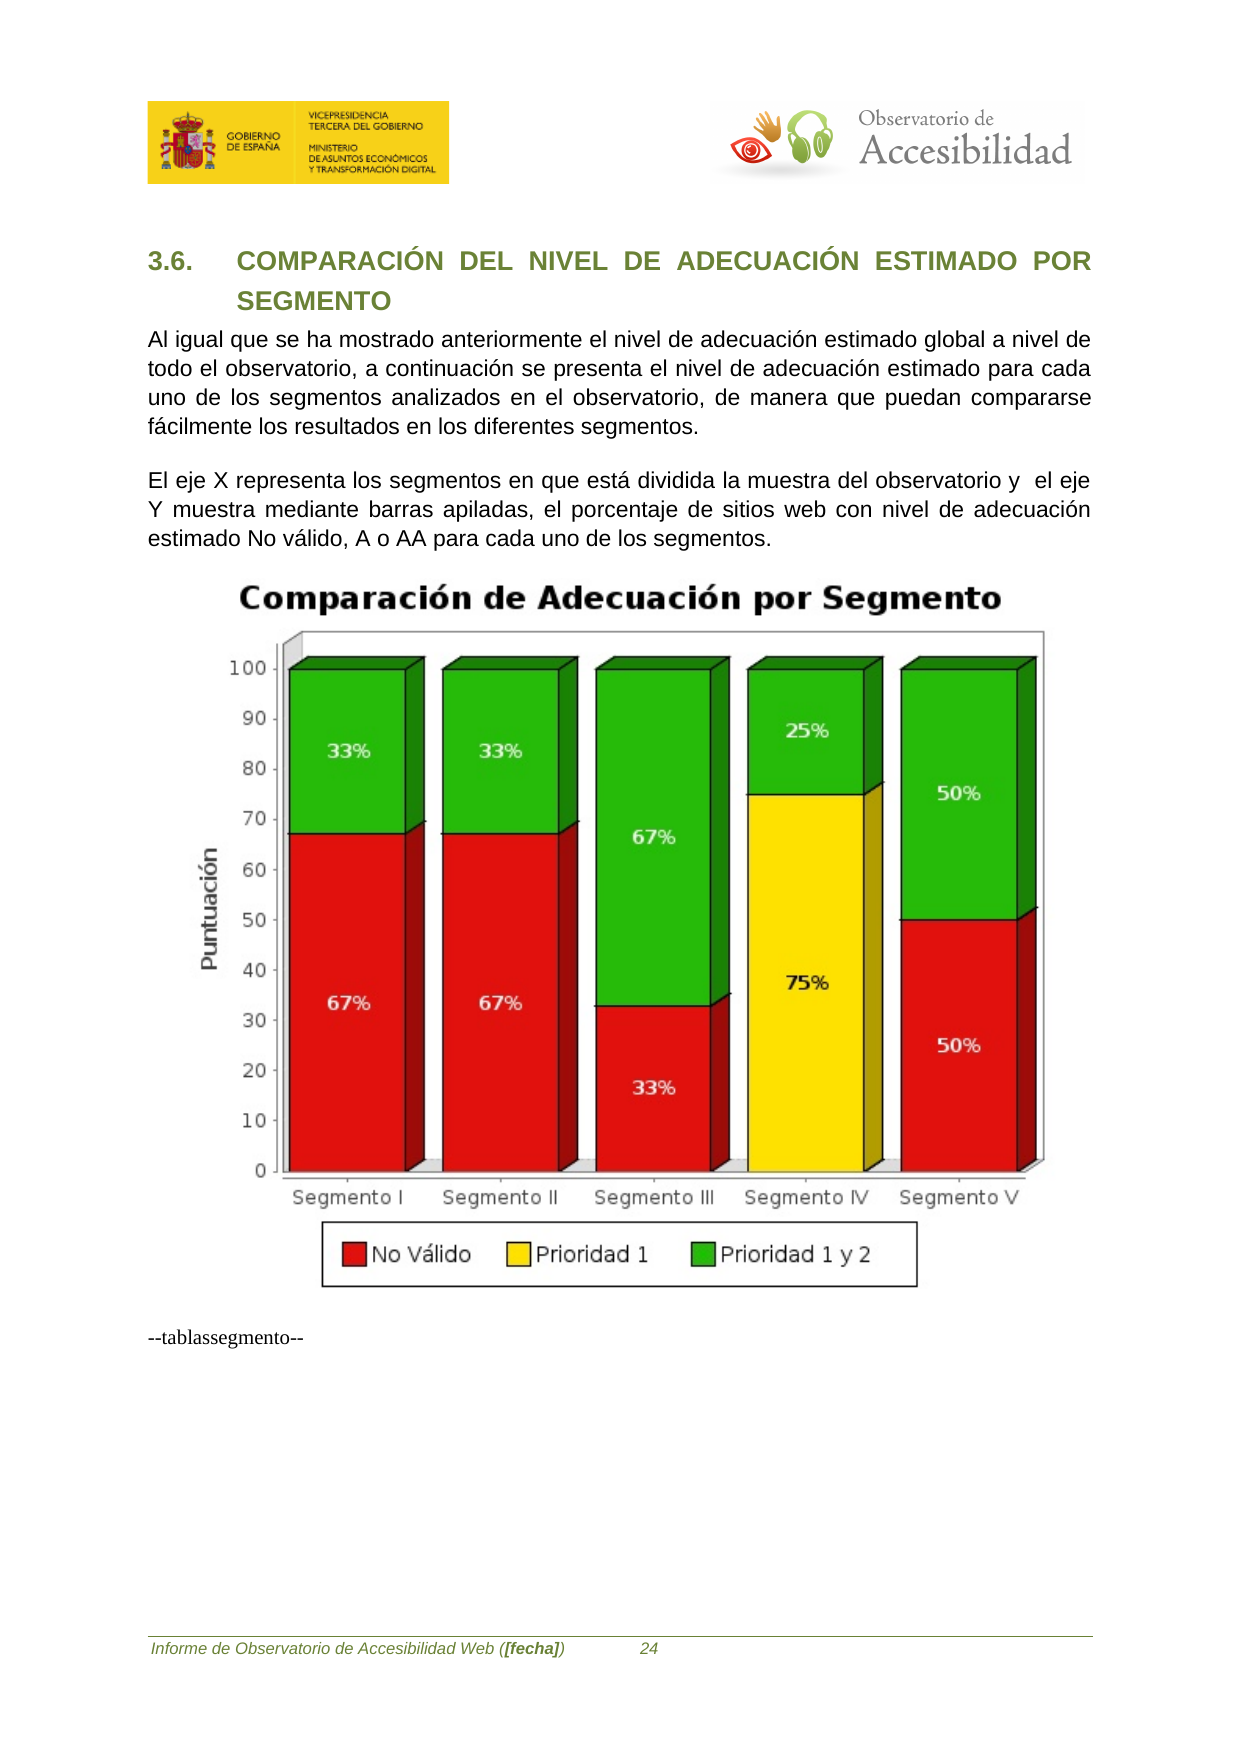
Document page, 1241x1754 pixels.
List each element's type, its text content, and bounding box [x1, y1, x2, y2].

picture [178, 578, 1062, 1289]
text El eje X representa los segmentos en que está dividida la muestra del observatorio y el eje Y muestra mediante barras apiladas, el porcentaje de sitios web con nivel de adecuación estimado No válido, A o AA para cada uno de los segmentos. [148, 467, 1092, 551]
picture [147, 101, 450, 184]
picture [710, 101, 1086, 184]
text --tablassegmento-- [148, 1325, 1092, 1349]
subtitle Comparación del nivel de adecuación estimado por segmento [148, 245, 1092, 317]
text Al igual que se ha mostrado anteriormente el nivel de adecuación estimado global a nivel de todo el observatorio, a continuación se presenta el nivel de adecuación estimado para cada uno de los segmentos analizados en el observatorio, de manera que puedan compararse fácilmente los resultados en los diferentes segmentos. [148, 326, 1092, 439]
